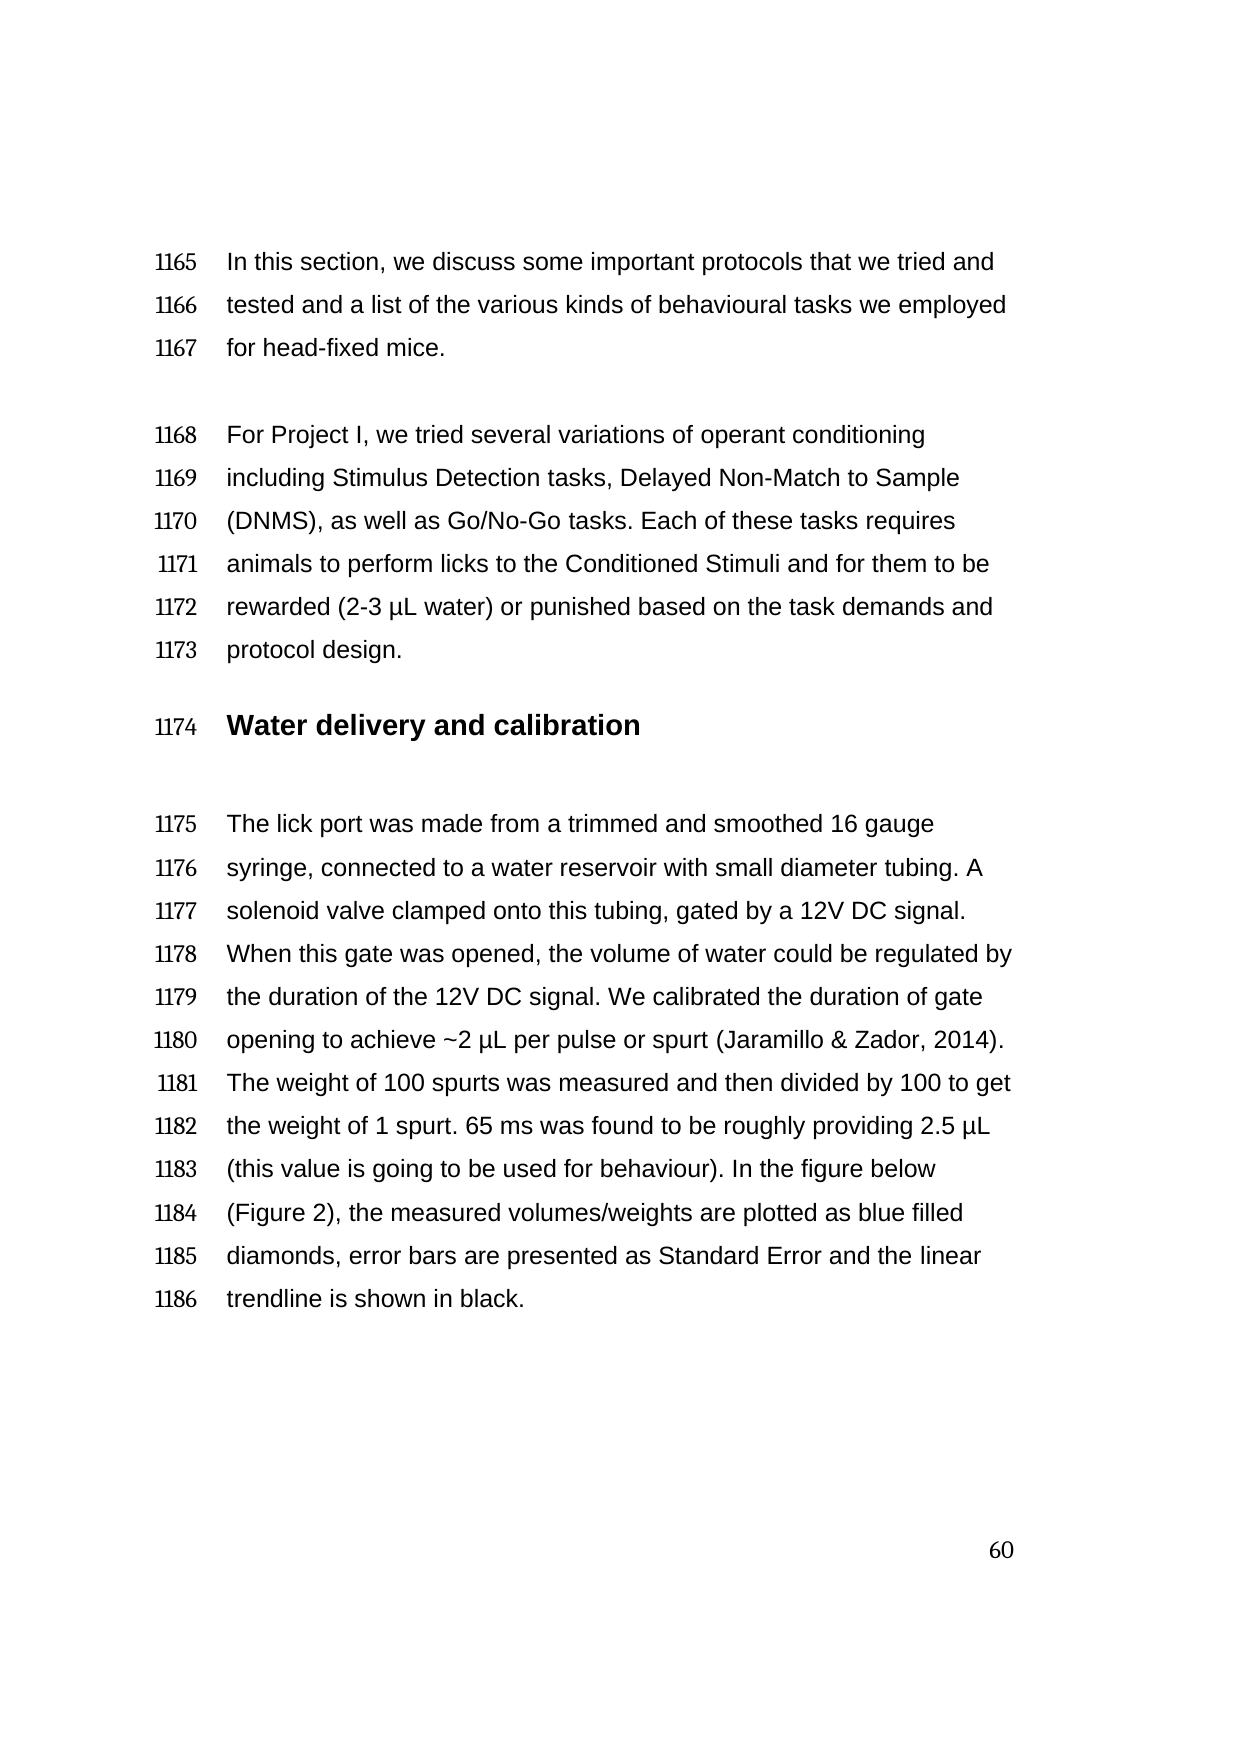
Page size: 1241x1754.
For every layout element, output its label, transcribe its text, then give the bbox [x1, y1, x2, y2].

text The lick port was made from a trimmed and smoothed 16 gauge syringe, connected to a water reservoir with small diameter tubing. A solenoid valve clamped onto this tubing, gated by a 12V DC signal. When this gate was opened, the volume of water could be regulated by the duration of the 12V DC signal. We calibrated the duration of gate opening to achieve ~2 µL per pulse or spurt (Jaramillo & Zador, 2014)⁠. The weight of 100 spurts was measured and then divided by 100 to get the weight of 1 spurt. 65 ms was found to be roughly providing 2.5 µL (this value is going to be used for behaviour). In the figure below (Figure 2), the measured volumes/weights are plotted as blue filled diamonds, error bars are presented as Standard Error and the linear trendline is shown in black. [226, 809, 1014, 1312]
text In this section, we discuss some important protocols that we tried and tested and a list of the various kinds of behavioural tasks we employed for head-fixed mice. [226, 247, 1014, 362]
text For Project I, we tried several variations of operant conditioning including Stimulus Detection tasks, Delayed Non-Match to Sample (DNMS), as well as Go/No-Go tasks. Each of these tasks requires animals to perform licks to the Conditioned Stimuli and for them to be rewarded (2-3 µL water) or punished based on the task demands and protocol design. [226, 420, 1014, 664]
subtitle Water delivery and calibration [226, 708, 1014, 741]
